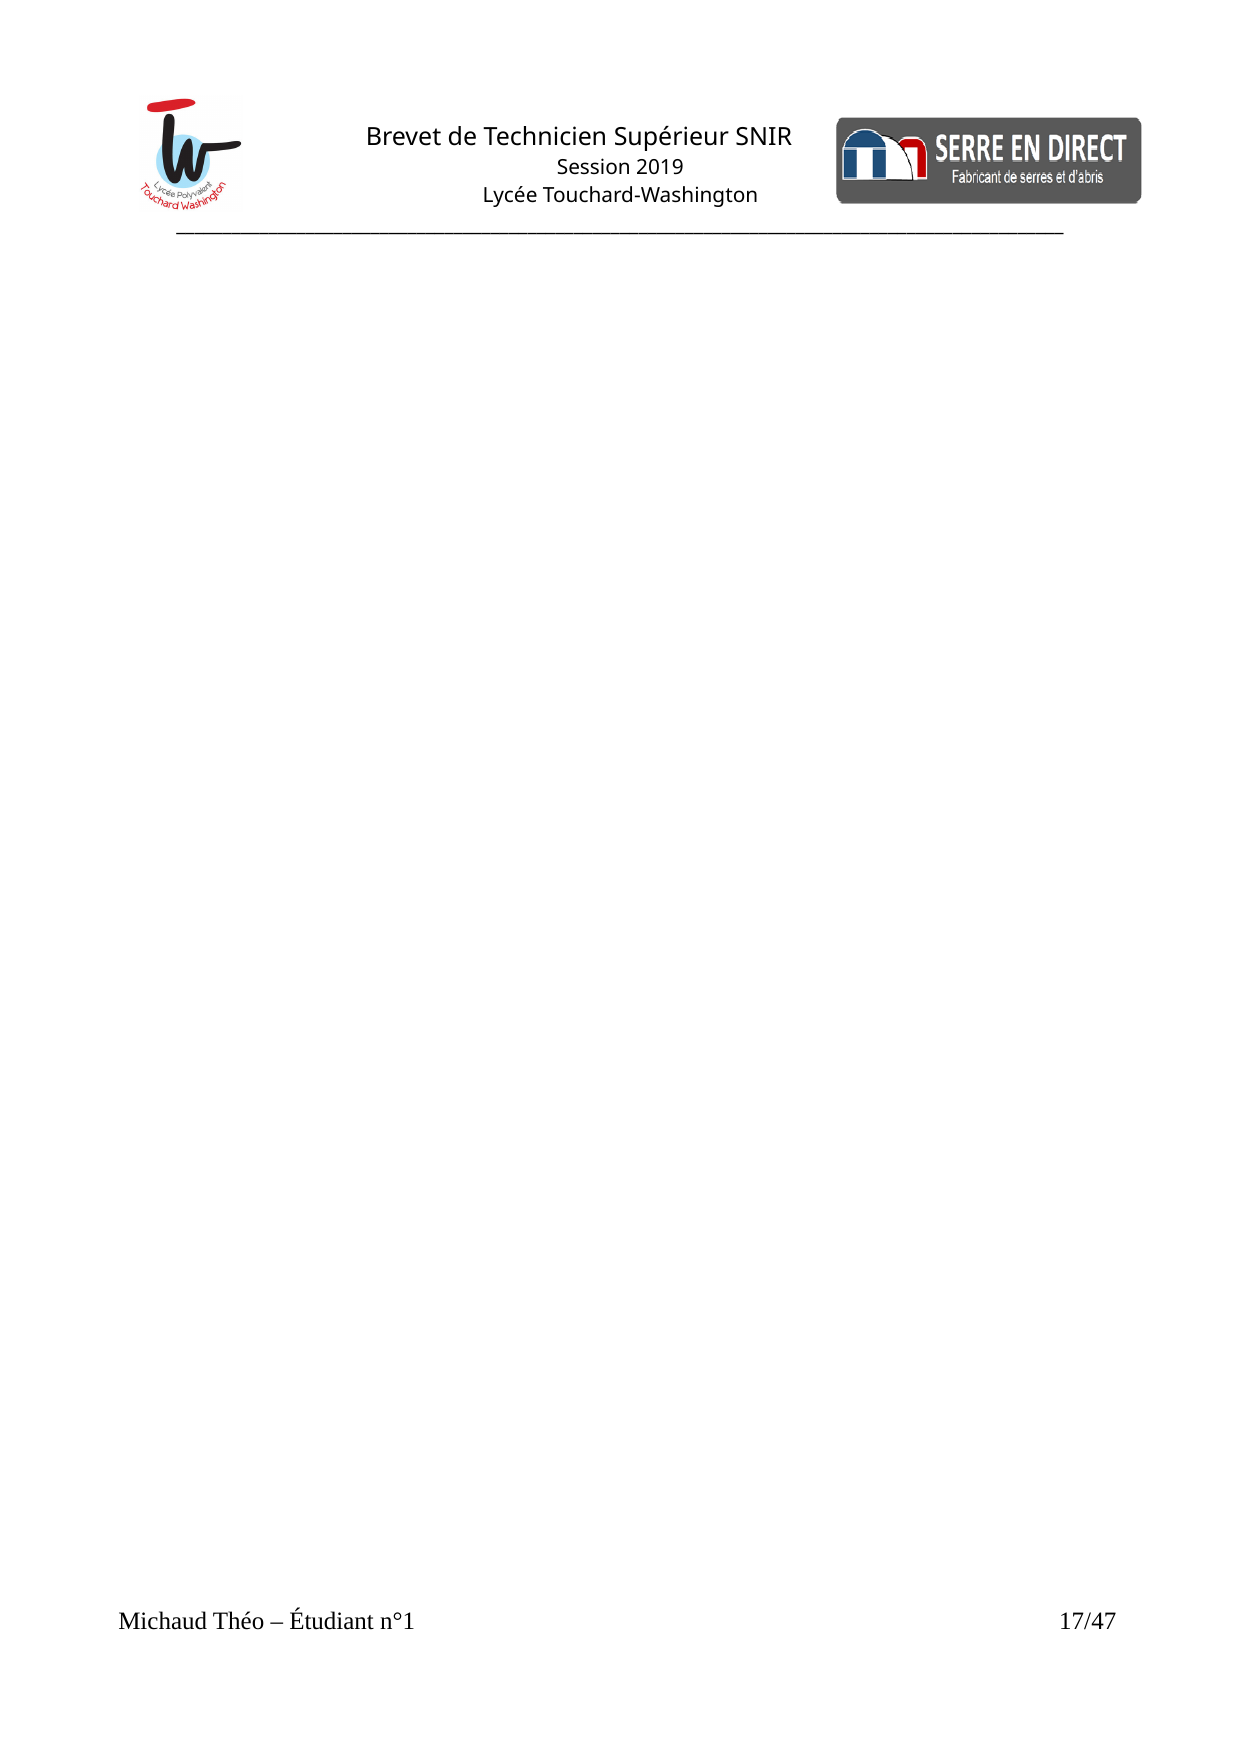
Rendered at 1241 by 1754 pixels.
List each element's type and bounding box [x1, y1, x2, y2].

picture [831, 115, 1145, 208]
picture [138, 95, 243, 212]
